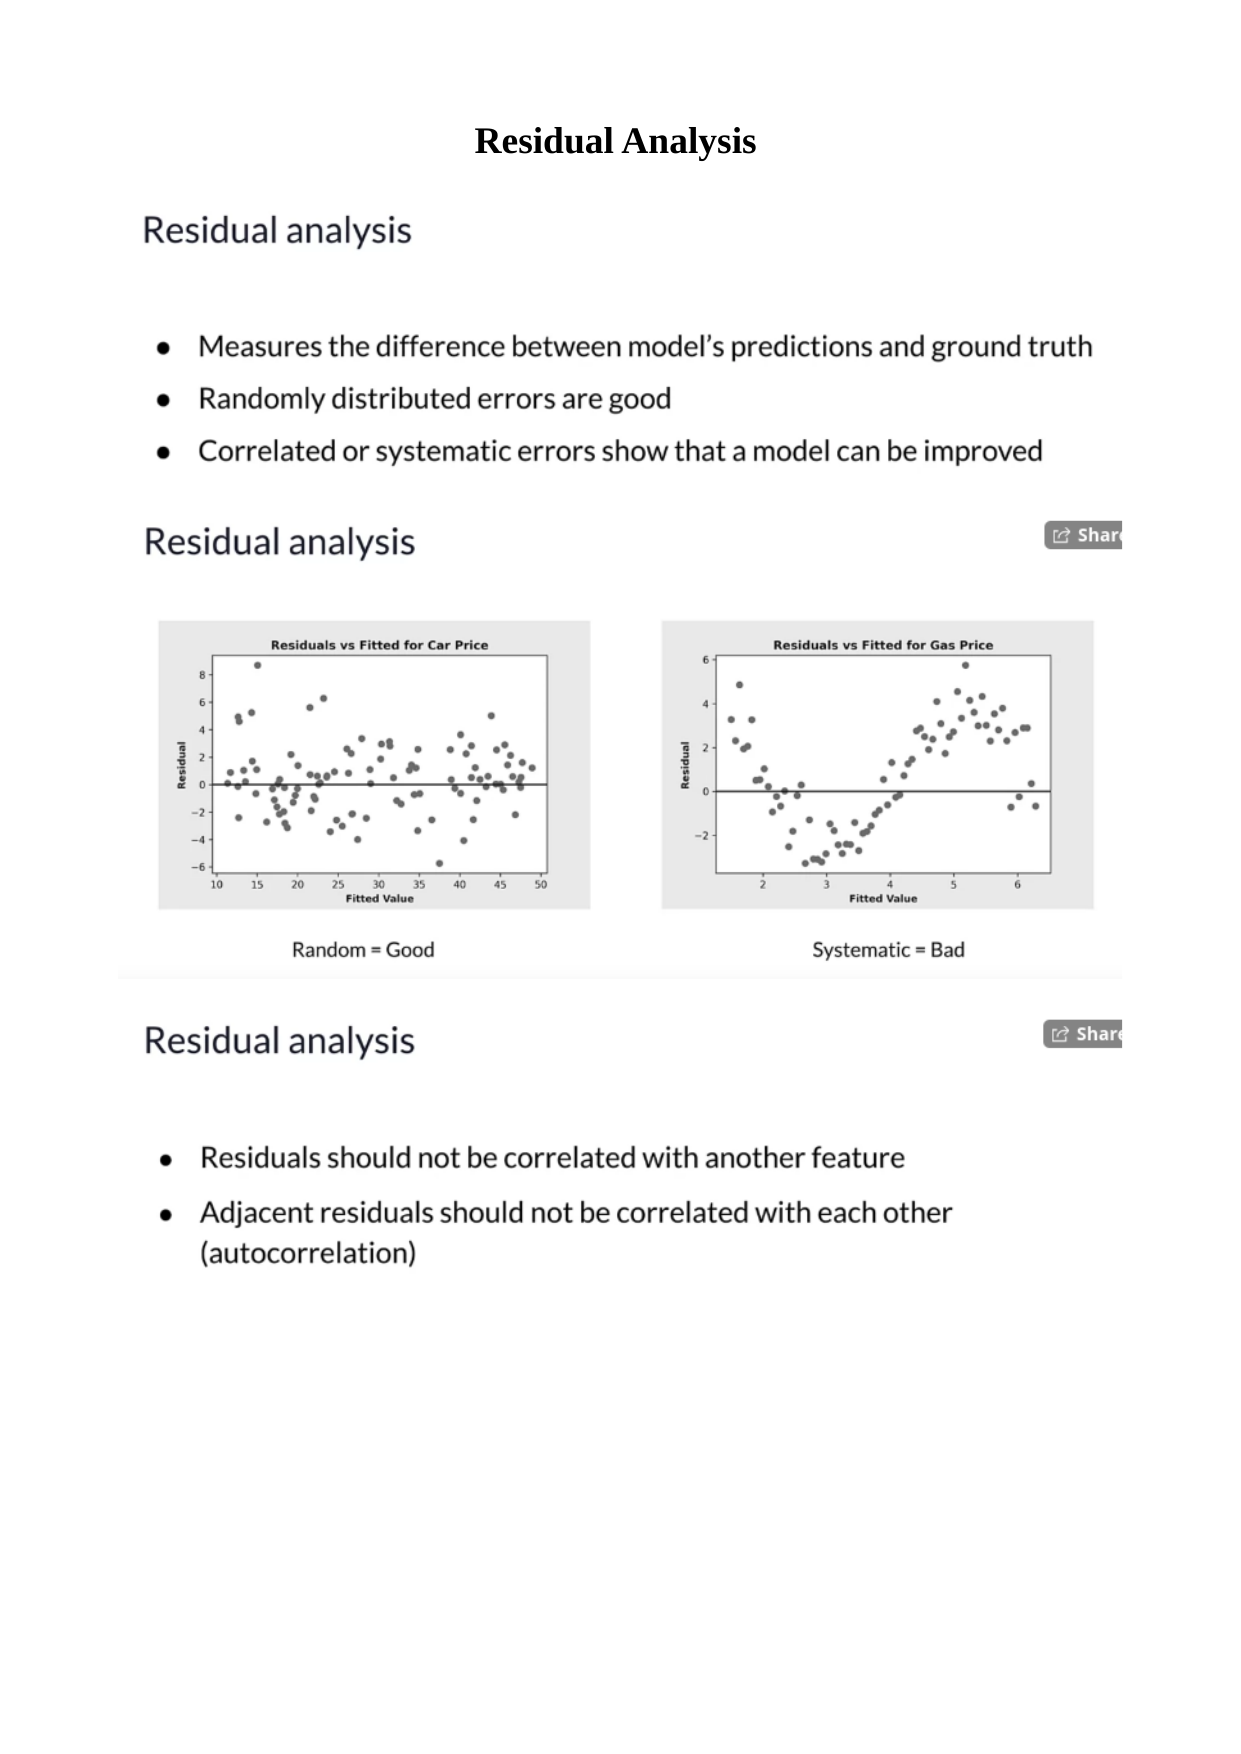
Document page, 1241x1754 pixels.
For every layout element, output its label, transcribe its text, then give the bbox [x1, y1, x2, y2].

subtitle Residual Analysis [118, 118, 1122, 161]
picture [118, 512, 1123, 979]
picture [118, 1007, 1123, 1286]
picture [118, 202, 1123, 484]
